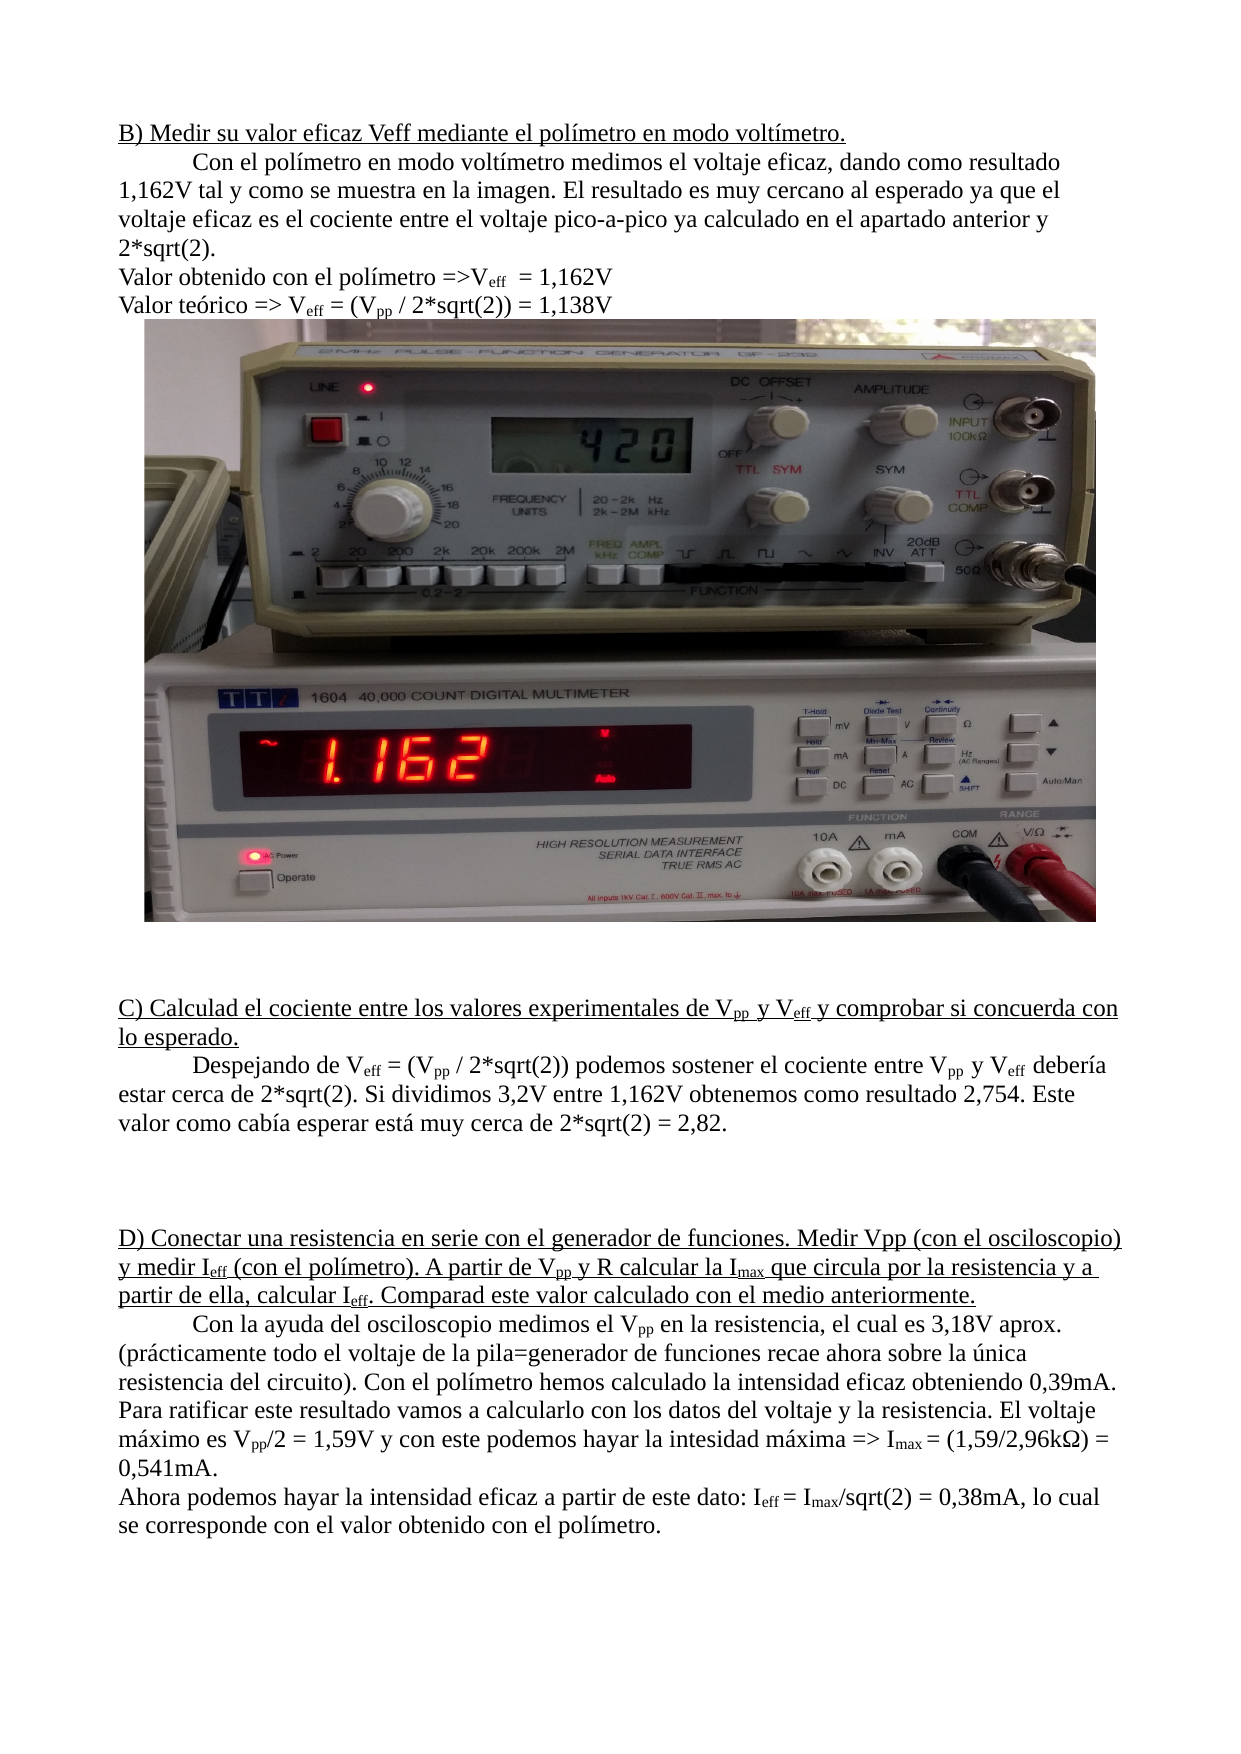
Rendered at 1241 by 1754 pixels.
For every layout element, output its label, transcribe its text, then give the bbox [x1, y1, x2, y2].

text Despejando de Veff = (Vpp / 2*sqrt(2)) podemos sostener el cociente entre Vpp y Veff debería estar cerca de 2*sqrt(2). Si dividimos 3,2V entre 1,162V obtenemos como resultado 2,754. Este valor como cabía esperar está muy cerca de 2*sqrt(2) = 2,82. [118, 1051, 1122, 1137]
picture [144, 319, 1096, 922]
text C) Calculad el cociente entre los valores experimentales de Vpp y Veff y comprobar si concuerda con lo esperado. [118, 993, 1122, 1051]
text B) Medir su valor eficaz Veff mediante el polímetro en modo voltímetro. [118, 118, 1122, 147]
text D) Conectar una resistencia en serie con el generador de funciones. Medir Vpp (con el osciloscopio) [118, 1223, 1122, 1248]
text Valor obtenido con el polímetro =>Veff = 1,162V [118, 262, 1122, 291]
text Ahora podemos hayar la intensidad eficaz a partir de este dato: Ieff = Imax/sqrt(2) = 0,38mA, lo cual se corresponde con el valor obtenido con el polímetro. [118, 1482, 1122, 1539]
text y medir Ieff (con el polímetro). A partir de Vpp y R calcular la Imax que circula por la resistencia y a partir de ella, calcular Ieff. Comparad este valor calculado con el medio anteriormente. [118, 1249, 1122, 1309]
text Con la ayuda del osciloscopio medimos el Vpp en la resistencia, el cual es 3,18V aprox. (prácticamente todo el voltaje de la pila=generador de funciones recae ahora sobre la única resistencia del circuito). Con el polímetro hemos calculado la intensidad eficaz obteniendo 0,39mA. Para ratificar este resultado vamos a calcularlo con los datos del voltaje y la resistencia. El voltaje máximo es Vpp/2 = 1,59V y con este podemos hayar la intesidad máxima => Imax = (1,59/2,96kΩ) = 0,541mA. [118, 1309, 1122, 1482]
text Con el polímetro en modo voltímetro medimos el voltaje eficaz, dando como resultado 1,162V tal y como se muestra en la imagen. El resultado es muy cercano al esperado ya que el voltaje eficaz es el cociente entre el voltaje pico-a-pico ya calculado en el apartado anterior y 2*sqrt(2). [118, 147, 1122, 262]
text Valor teórico => Veff = (Vpp / 2*sqrt(2)) = 1,138V [118, 291, 1122, 319]
